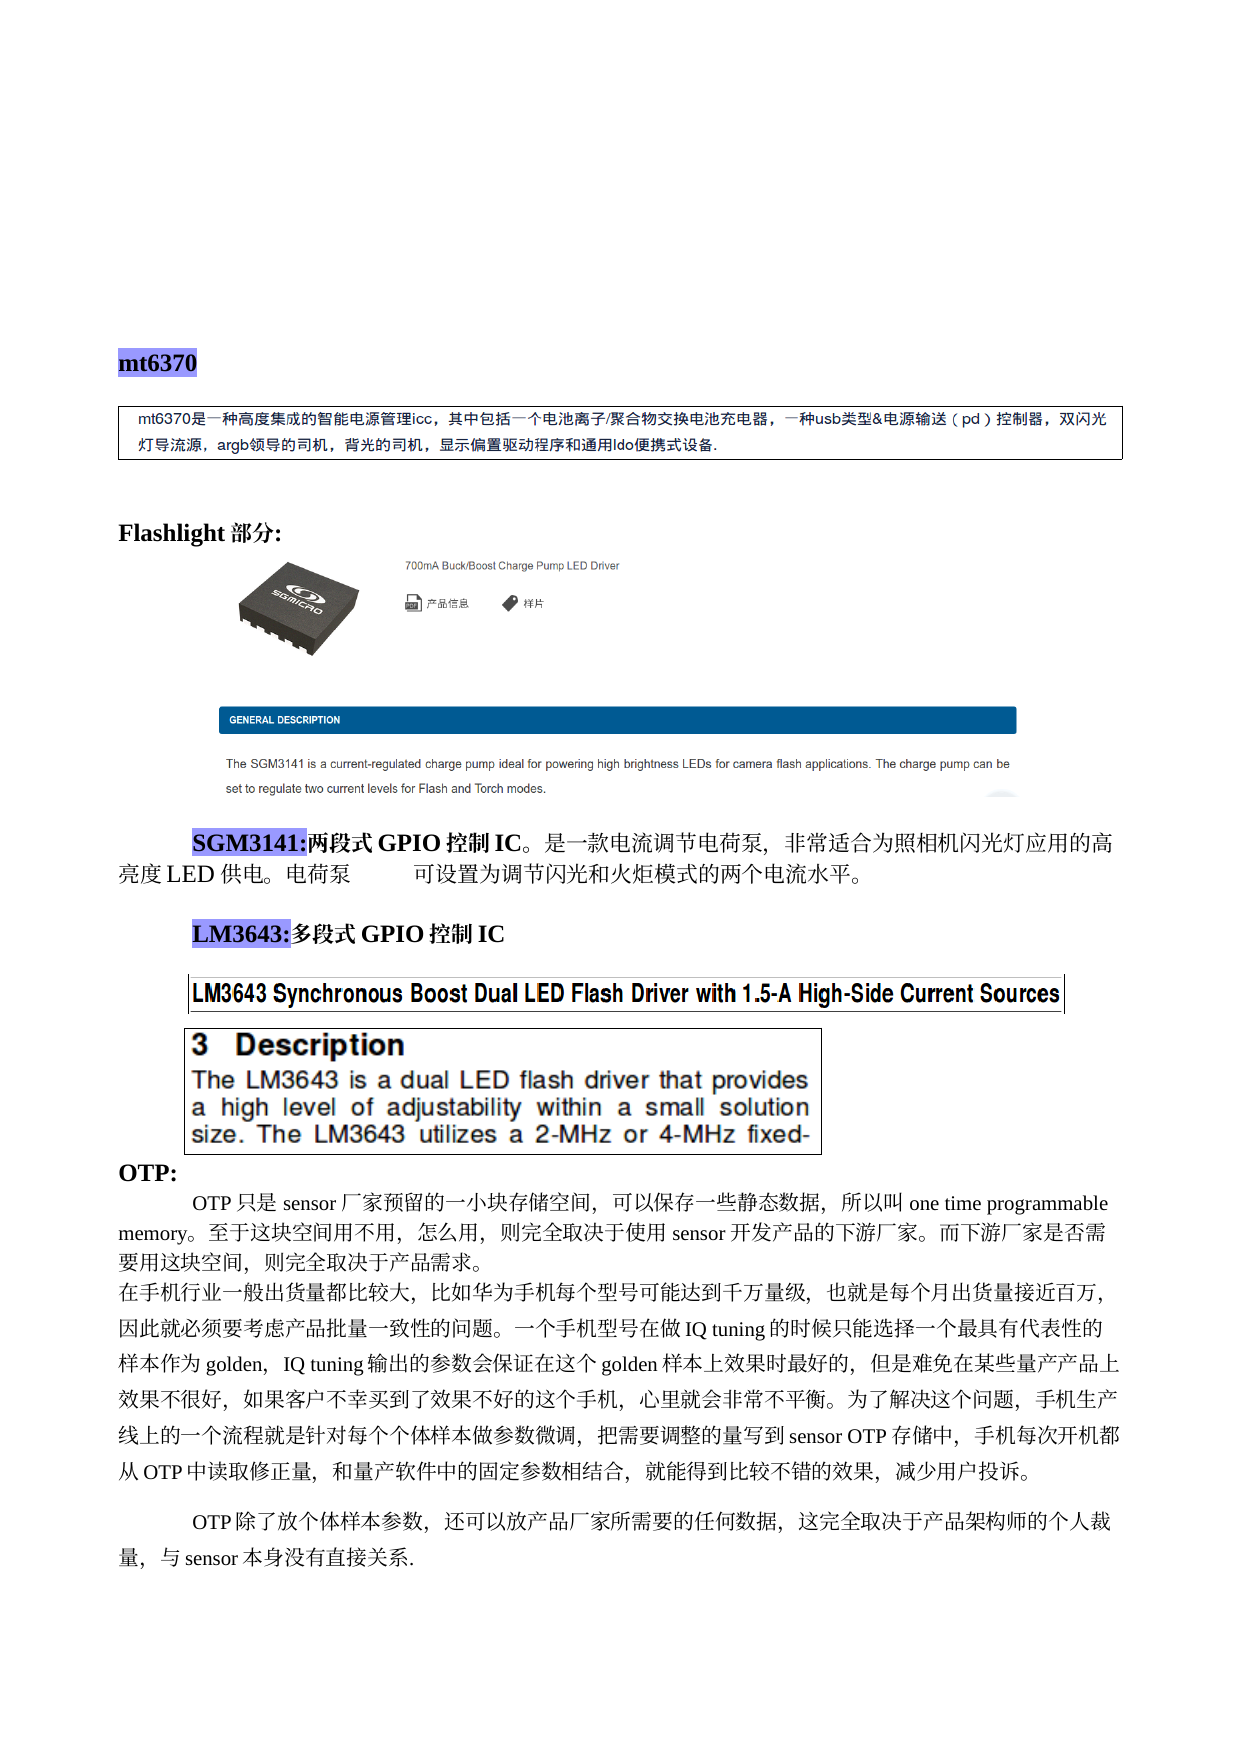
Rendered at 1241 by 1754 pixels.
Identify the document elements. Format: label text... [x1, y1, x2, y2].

picture [187, 1030, 819, 1152]
text mt6370 [118, 348, 1122, 377]
text OTP: [118, 1158, 1122, 1187]
picture [121, 408, 1119, 457]
picture [190, 977, 1062, 1012]
text 在手机行业一般出货量都比较大，比如华为手机每个型号可能达到千万量级，也就是每个月出货量接近百万，因此就必须要考虑产品批量一致性的问题。一个手机型号在做IQ tuning的时候只能选择一个最具有代表性的样本作为golden，IQ tuning输出的参数会保证在这个golden样本上效果时最好的，但是难免在某些量产产品上效果不很好，如果客户不幸买到了效果不好的这个手机，心里就会非常不平衡。为了解决这个问题，手机生产线上的一个流程就是针对每个个体样本做参数微调，把需要调整的量写到sensor OTP存储中，手机每次开机都从OTP中读取修正量，和量产软件中的固定参数相结合，就能得到比较不错的效果，减少用户投诉。 [118, 1276, 1122, 1485]
text SGM3141:两段式GPIO控制IC。是一款电流调节电荷泵，非常适合为照相机闪光灯应用的高亮度LED供电。电荷泵 可设置为调节闪光和火炬模式的两个电流水平。 [118, 826, 1122, 889]
text Flashlight部分: [118, 517, 1122, 548]
text OTP除了放个体样本参数，还可以放产品厂家所需要的任何数据，这完全取决于产品架构师的个人裁量，与sensor本身没有直接关系. [118, 1506, 1122, 1572]
text OTP 只是 sensor 厂家预留的一小块存储空间，可以保存一些静态数据，所以叫 one time programmable memory。至于这块空间用不用，怎么用，则完全取决于使用 sensor 开发产品的下游厂家。而下游厂家是否需要用这块空间，则完全取决于产品需求。 [118, 1187, 1122, 1276]
text LM3643:多段式GPIO控制IC [118, 917, 1122, 949]
picture [215, 548, 1026, 797]
